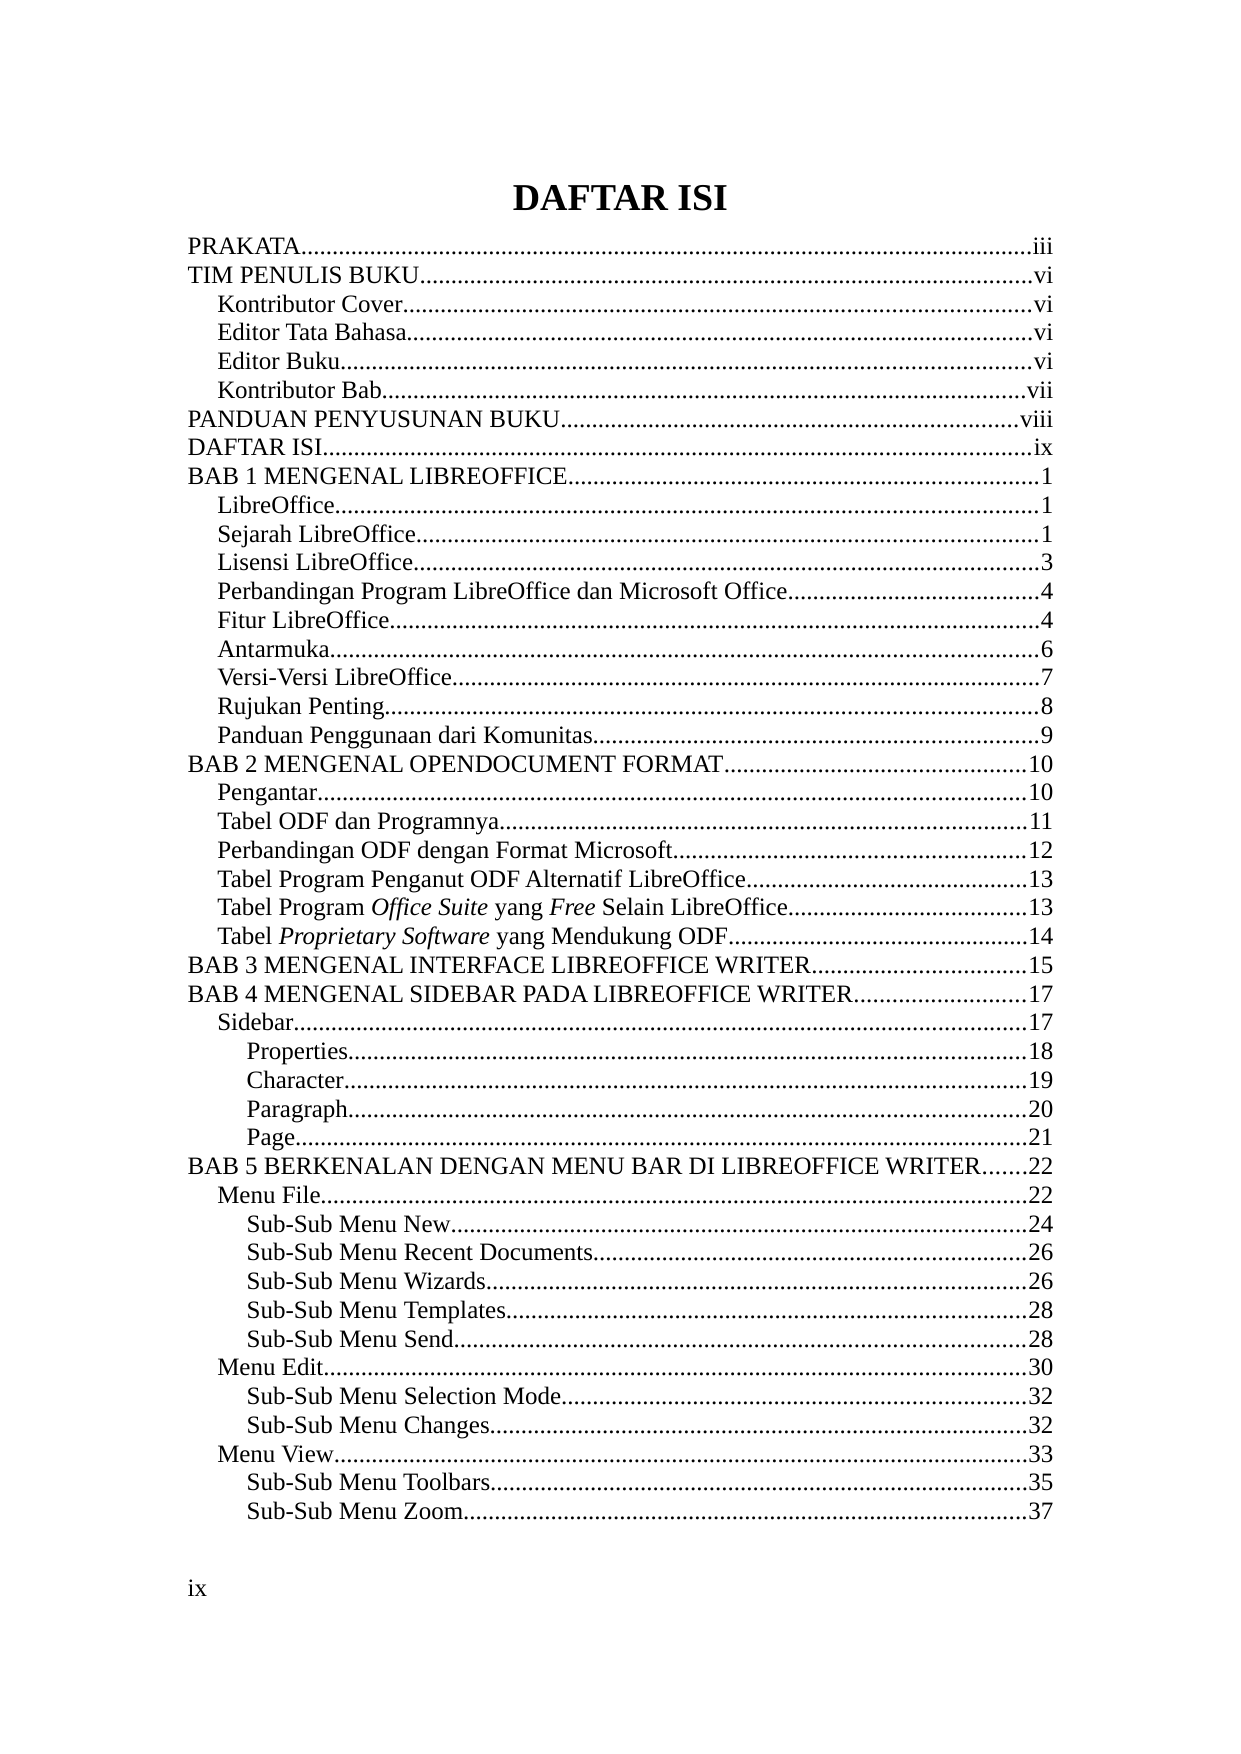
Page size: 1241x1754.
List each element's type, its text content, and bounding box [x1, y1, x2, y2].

text Versi-Versi LibreOffice 7 [217, 662, 1053, 691]
text Character 19 [246, 1065, 1053, 1094]
text TIM PENULIS BUKU vi [187, 260, 1053, 289]
text Menu File 22 [217, 1180, 1053, 1209]
text BAB 1 MENGENAL LIBREOFFICE 1 [187, 461, 1053, 490]
text Antarmuka 6 [217, 634, 1053, 662]
text PANDUAN PENYUSUNAN BUKU viii [187, 404, 1053, 432]
text Menu View 33 [217, 1439, 1053, 1467]
text Kontributor Cover vi [217, 289, 1053, 317]
text Sub-Sub Menu Changes 32 [246, 1410, 1053, 1439]
text Panduan Penggunaan dari Komunitas 9 [217, 720, 1053, 749]
text BAB 3 MENGENAL INTERFACE LIBREOFFICE WRITER 15 [187, 950, 1053, 979]
text Sub-Sub Menu New 24 [246, 1209, 1053, 1237]
text Page 21 [246, 1122, 1053, 1151]
text Sub-Sub Menu Send 28 [246, 1324, 1053, 1352]
text Properties 18 [246, 1036, 1053, 1065]
text Sub-Sub Menu Toolbars 35 [246, 1467, 1053, 1496]
text Tabel Program Penganut ODF Alternatif LibreOffice 13 [217, 864, 1053, 892]
text Sub-Sub Menu Selection Mode 32 [246, 1381, 1053, 1410]
text DAFTAR ISI ix [187, 432, 1053, 461]
text Editor Tata Bahasa vi [217, 317, 1053, 346]
text Tabel ODF dan Programnya 11 [217, 806, 1053, 835]
text LibreOffice 1 [217, 490, 1053, 519]
text Sub-Sub Menu Zoom 37 [246, 1496, 1053, 1525]
text Menu Edit 30 [217, 1352, 1053, 1381]
text Sub-Sub Menu Wizards 26 [246, 1266, 1053, 1295]
text Sub-Sub Menu Recent Documents 26 [246, 1237, 1053, 1266]
text Sejarah LibreOffice 1 [217, 519, 1053, 547]
text Tabel Program Office Suite yang Free Selain LibreOffice 13 [217, 892, 1053, 921]
text Kontributor Bab vii [217, 375, 1053, 404]
text PRAKATA iii [187, 231, 1053, 260]
text Perbandingan ODF dengan Format Microsoft 12 [217, 835, 1053, 864]
text BAB 5 BERKENALAN DENGAN MENU BAR DI LIBREOFFICE WRITER 22 [187, 1151, 1053, 1180]
text Sub-Sub Menu Templates 28 [246, 1295, 1053, 1324]
text BAB 2 MENGENAL OPENDOCUMENT FORMAT 10 [187, 749, 1053, 777]
text Editor Buku vi [217, 346, 1053, 375]
text Sidebar 17 [217, 1007, 1053, 1036]
text Rujukan Penting 8 [217, 691, 1053, 720]
text Paragraph 20 [246, 1094, 1053, 1122]
text Pengantar 10 [217, 777, 1053, 806]
text Perbandingan Program LibreOffice dan Microsoft Office 4 [217, 576, 1053, 605]
text Tabel Proprietary Software yang Mendukung ODF 14 [217, 921, 1053, 950]
text Fitur LibreOffice 4 [217, 605, 1053, 634]
text Lisensi LibreOffice 3 [217, 547, 1053, 576]
text BAB 4 MENGENAL SIDEBAR PADA LIBREOFFICE WRITER 17 [187, 979, 1053, 1007]
subtitle DAFTAR ISI [187, 175, 1053, 219]
